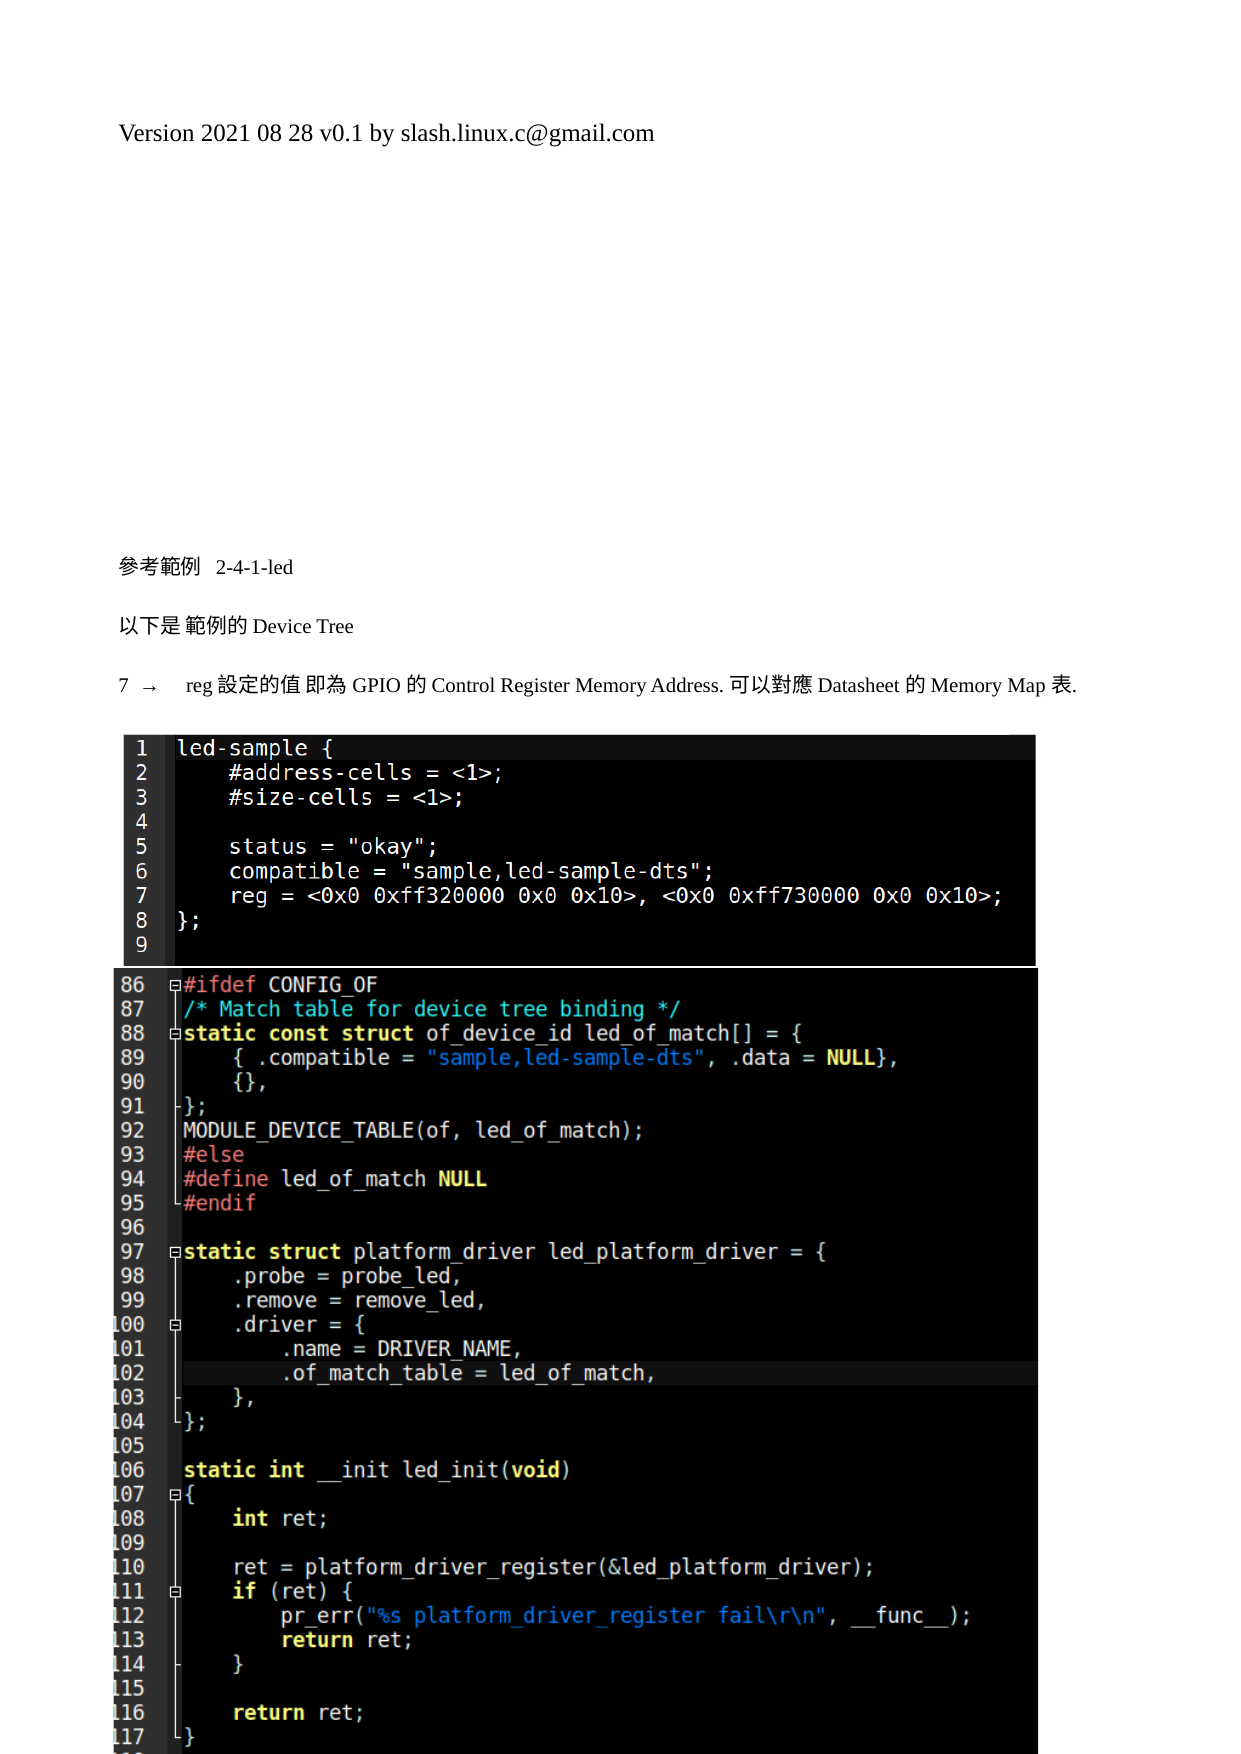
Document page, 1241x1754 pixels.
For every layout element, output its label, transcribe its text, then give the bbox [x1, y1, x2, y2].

text 參考範例 2-4-1-led [118, 550, 1122, 580]
text 以下是 範例的 Device Tree [118, 609, 1122, 639]
text 7 → reg 設定的值 即為 GPIO 的 Control Register Memory Address. 可以對應 Datasheet 的 Memory Map 表. [118, 668, 1122, 698]
picture [123, 734, 1036, 966]
picture [113, 968, 1039, 1754]
